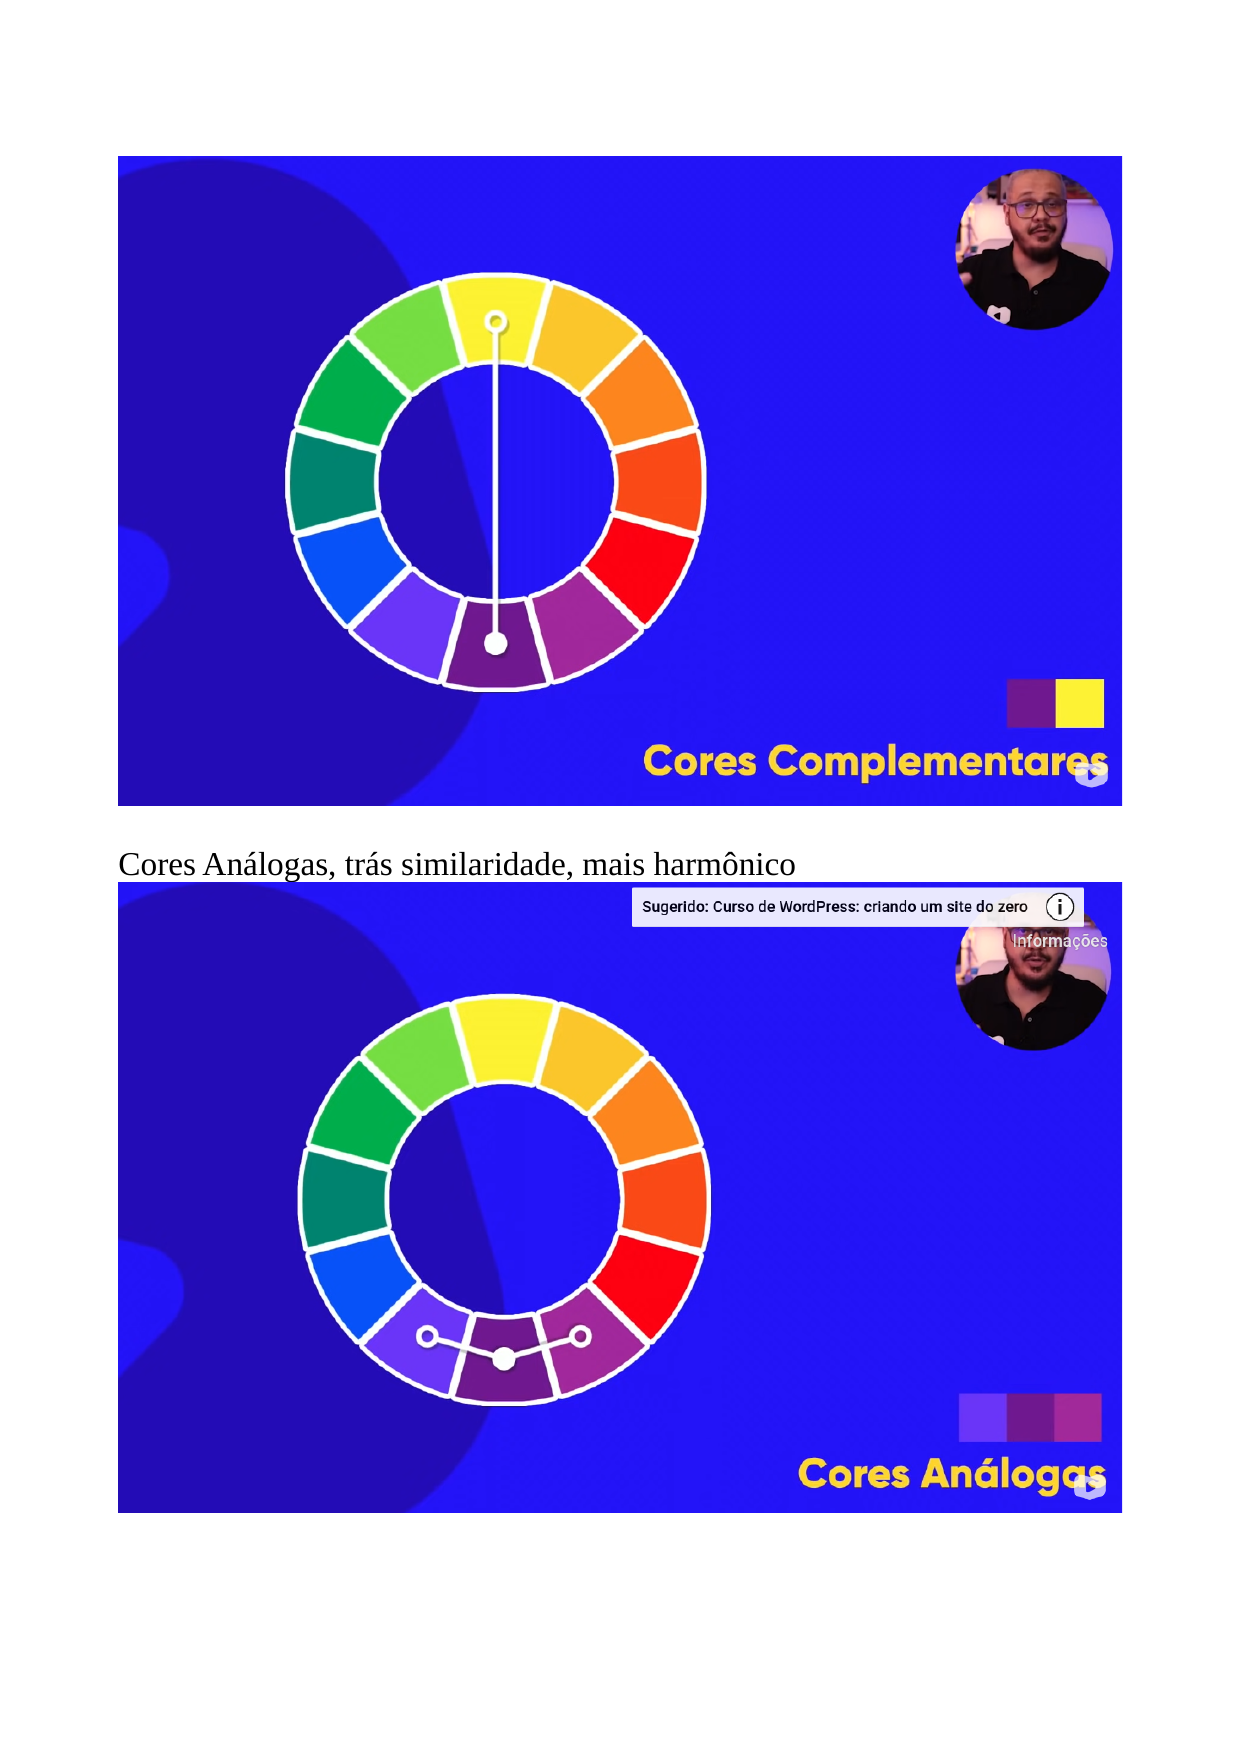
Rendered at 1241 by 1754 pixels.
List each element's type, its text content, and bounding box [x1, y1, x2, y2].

picture [118, 882, 1123, 1513]
picture [118, 156, 1123, 806]
text Cores Análogas, trás similaridade, mais harmônico [118, 844, 1122, 882]
